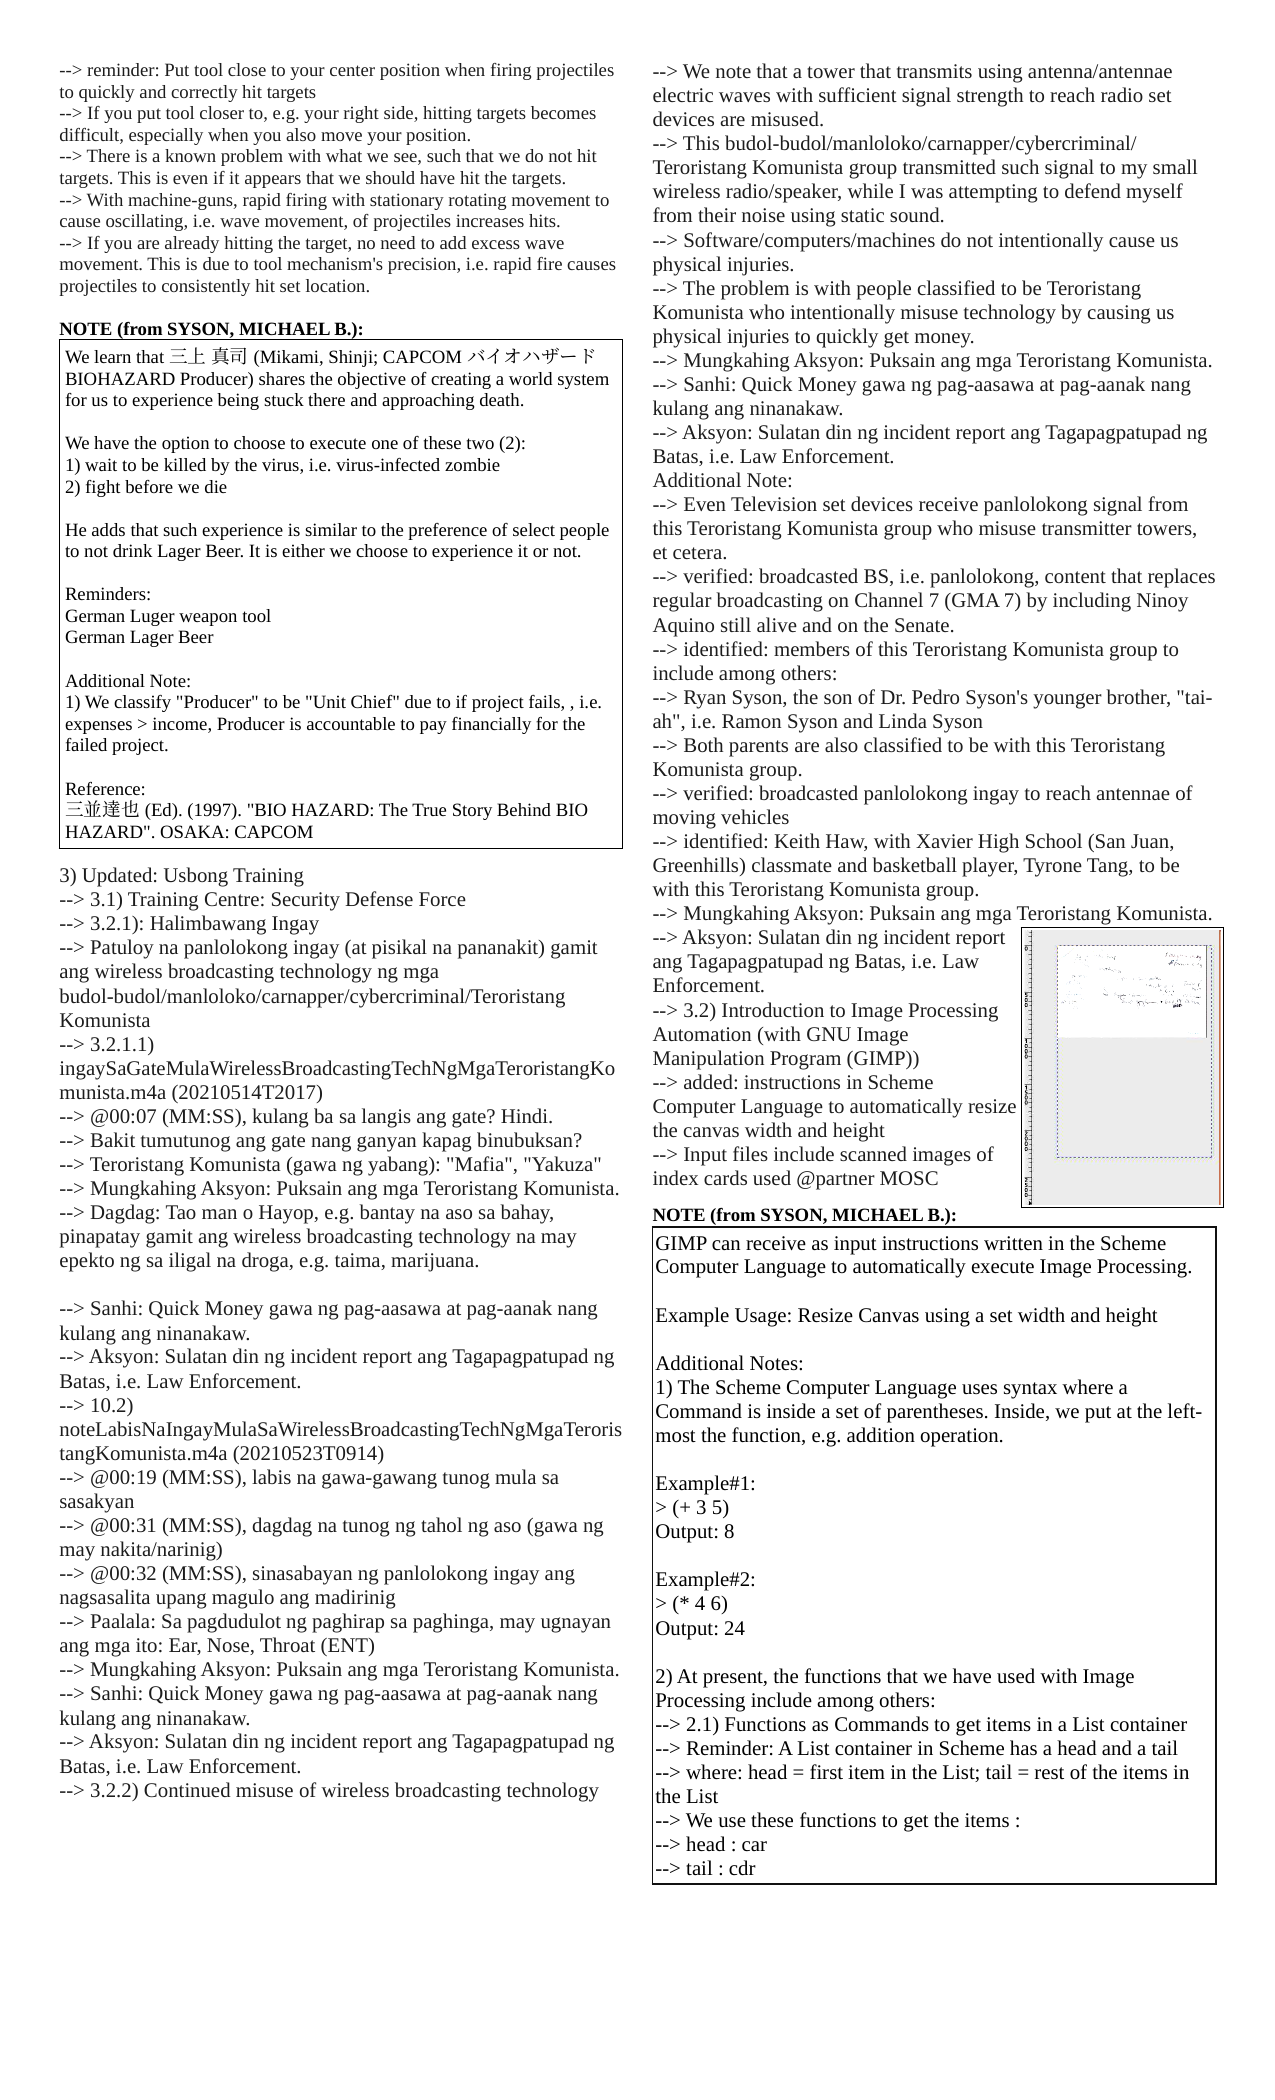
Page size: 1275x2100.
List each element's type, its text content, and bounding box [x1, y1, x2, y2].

text --> identified: members of this Teroristang Komunista group to include among others: [652, 637, 1216, 685]
text --> Sanhi: Quick Money gawa ng pag-aasawa at pag-aanak nang kulang ang ninanakaw. [652, 372, 1216, 420]
text --> 3.2.2) Continued misuse of wireless broadcasting technology [59, 1778, 623, 1802]
text --> @00:31 (MM:SS), dagdag na tunog ng tahol ng aso (gawa ng may nakita/narinig) [59, 1513, 623, 1561]
text --> Sanhi: Quick Money gawa ng pag-aasawa at pag-aanak nang kulang ang ninanakaw. [59, 1296, 623, 1344]
text --> Software/computers/machines do not intentionally cause us physical injuries. [652, 227, 1216, 276]
text --> Aksyon: Sulatan din ng incident report ang Tagapagpatupad ng Batas, i.e. Law Enforcement. [59, 1344, 623, 1393]
text --> Mungkahing Aksyon: Puksain ang mga Teroristang Komunista. [652, 901, 1216, 925]
text --> Bakit tumutunog ang gate nang ganyan kapag binubuksan? [59, 1128, 623, 1152]
text --> identified: Keith Haw, with Xavier High School (San Juan, Greenhills) classmate and basketball player, Tyrone Tang, to be with this Teroristang Komunista group. [652, 829, 1216, 901]
text --> If you put tool closer to, e.g. your right side, hitting targets becomes difficult, especially when you also move your position. [59, 102, 623, 145]
table_header GIMP can receive as input instructions written in the Scheme Computer Language to automatically execute Image Processing. Example Usage: Resize Canvas using a set width and height Additional Notes: 1) The Scheme Computer Language uses syntax where a Command is inside a set of parentheses. Inside, we put at the left-most the function, e.g. addition operation. Example#1: > (+ 3 5) Output: 8 Example#2: > (* 4 6) Output: 24 2) At present, the functions that we have used with Image Processing include among others: --> 2.1) Functions as Commands to get items in a List container --> Reminder: A List container in Scheme has a head and a tail --> where: head = first item in the List; tail = rest of the items in the List --> We use these functions to get the items : --> head : car --> tail : cdr [653, 1228, 1215, 1883]
text --> Input files include scanned images of index cards used @partner MOSC [652, 1142, 1021, 1190]
text --> Both parents are also classified to be with this Teroristang Komunista group. [652, 733, 1216, 781]
text --> Aksyon: Sulatan din ng incident report ang Tagapagpatupad ng Batas, i.e. Law Enforcement. [652, 420, 1216, 468]
text [1025, 1070, 1216, 1142]
text --> This budol-budol/manloloko/carnapper/cybercriminal/ [652, 131, 1216, 155]
text --> With machine-guns, rapid firing with stationary rotating movement to cause oscillating, i.e. wave movement, of projectiles increases hits. [59, 188, 623, 232]
text --> Ryan Syson, the son of Dr. Pedro Syson's younger brother, "tai-ah", i.e. Ramon Syson and Linda Syson [652, 685, 1216, 733]
text --> 3.1) Training Centre: Security Defense Force [59, 887, 623, 911]
text [1025, 1142, 1216, 1190]
table_header We learn that 三上 真司 (Mikami, Shinji; CAPCOM バイオハザード BIOHAZARD Producer) shares the objective of creating a world system for us to experience being stuck there and approaching death. We have the option to choose to execute one of these two (2): 1) wait to be killed by the virus, i.e. virus-infected zombie 2) fight before we die He adds that such experience is similar to the preference of select people to not drink Lager Beer. It is either we choose to experience it or not. Reminders: German Luger weapon tool German Lager Beer Additional Note: 1) We classify "Producer" to be "Unit Chief" due to if project fails, , i.e. expenses > income, Producer is accountable to pay financially for the failed project. Reference: 三並達也 (Ed). (1997). "BIO HAZARD: The True Story Behind BIO HAZARD". OSAKA: CAPCOM [60, 340, 622, 848]
text --> Dagdag: Tao man o Hayop, e.g. bantay na aso sa bahay, pinapatay gamit ang wireless broadcasting technology na may epekto ng sa iligal na droga, e.g. taima, marijuana. [59, 1200, 623, 1272]
text 3) Updated: Usbong Training [59, 863, 623, 887]
text --> We note that a tower that transmits using antenna/antennae electric waves with sufficient signal strength to reach radio set devices are misused. [652, 59, 1216, 131]
text Additional Note: [652, 468, 1216, 492]
text --> Aksyon: Sulatan din ng incident report ang Tagapagpatupad ng Batas, i.e. Law Enforcement. [59, 1729, 623, 1778]
text --> Paalala: Sa pagdudulot ng paghirap sa paghinga, may ugnayan ang mga ito: Ear, Nose, Throat (ENT) [59, 1609, 623, 1657]
text --> Mungkahing Aksyon: Puksain ang mga Teroristang Komunista. [59, 1657, 623, 1681]
text --> If you are already hitting the target, no need to add excess wave movement. This is due to tool mechanism's precision, i.e. rapid fire causes projectiles to consistently hit set location. [59, 232, 623, 296]
text [1025, 997, 1216, 1070]
text --> Mungkahing Aksyon: Puksain ang mga Teroristang Komunista. [652, 348, 1216, 372]
text --> @00:19 (MM:SS), labis na gawa-gawang tunog mula sa sasakyan [59, 1465, 623, 1513]
text --> 3.2.1.1) ingaySaGateMulaWirelessBroadcastingTechNgMgaTeroristangKomunista.m4a (20210514T2017) [59, 1032, 623, 1104]
text --> There is a known problem with what we see, such that we do not hit targets. This is even if it appears that we should have hit the targets. [59, 145, 623, 188]
text Teroristang Komunista group transmitted such signal to my small wireless radio/speaker, while I was attempting to defend myself from their noise using static sound. [652, 155, 1216, 227]
text --> Even Television set devices receive panlolokong signal from this Teroristang Komunista group who misuse transmitter towers, et cetera. [652, 492, 1216, 564]
text NOTE (from SYSON, MICHAEL B.): [652, 1204, 1216, 1226]
text --> verified: broadcasted BS, i.e. panlolokong, content that replaces regular broadcasting on Channel 7 (GMA 7) by including Ninoy Aquino still alive and on the Senate. [652, 564, 1216, 637]
text --> Mungkahing Aksyon: Puksain ang mga Teroristang Komunista. [59, 1176, 623, 1200]
text --> 3.2) Introduction to Image Processing Automation (with GNU Image Manipulation Program (GIMP)) [652, 997, 1021, 1070]
text --> @00:07 (MM:SS), kulang ba sa langis ang gate? Hindi. [59, 1104, 623, 1128]
text --> Teroristang Komunista (gawa ng yabang): "Mafia", "Yakuza" [59, 1152, 623, 1176]
text --> Aksyon: Sulatan din ng incident report ang Tagapagpatupad ng Batas, i.e. Law Enforcement. [652, 925, 1216, 997]
text NOTE (from SYSON, MICHAEL B.): [59, 318, 623, 339]
text [1022, 928, 1223, 1207]
text --> Sanhi: Quick Money gawa ng pag-aasawa at pag-aanak nang kulang ang ninanakaw. [59, 1681, 623, 1729]
text --> 10.2) noteLabisNaIngayMulaSaWirelessBroadcastingTechNgMgaTeroristangKomunista.m4a (20210523T0914) [59, 1393, 623, 1465]
text --> @00:32 (MM:SS), sinasabayan ng panlolokong ingay ang nagsasalita upang magulo ang madirinig [59, 1561, 623, 1609]
text --> Patuloy na panlolokong ingay (at pisikal na pananakit) gamit ang wireless broadcasting technology ng mga budol-budol/manloloko/carnapper/cybercriminal/Teroristang Komunista [59, 935, 623, 1032]
text --> 3.2.1): Halimbawang Ingay [59, 911, 623, 935]
text --> reminder: Put tool close to your center position when firing projectiles to quickly and correctly hit targets [59, 59, 623, 102]
text --> verified: broadcasted panlolokong ingay to reach antennae of moving vehicles [652, 781, 1216, 829]
text --> added: instructions in Scheme Computer Language to automatically resize the canvas width and height [652, 1070, 1021, 1142]
text --> The problem is with people classified to be Teroristang Komunista who intentionally misuse technology by causing us physical injuries to quickly get money. [652, 276, 1216, 348]
